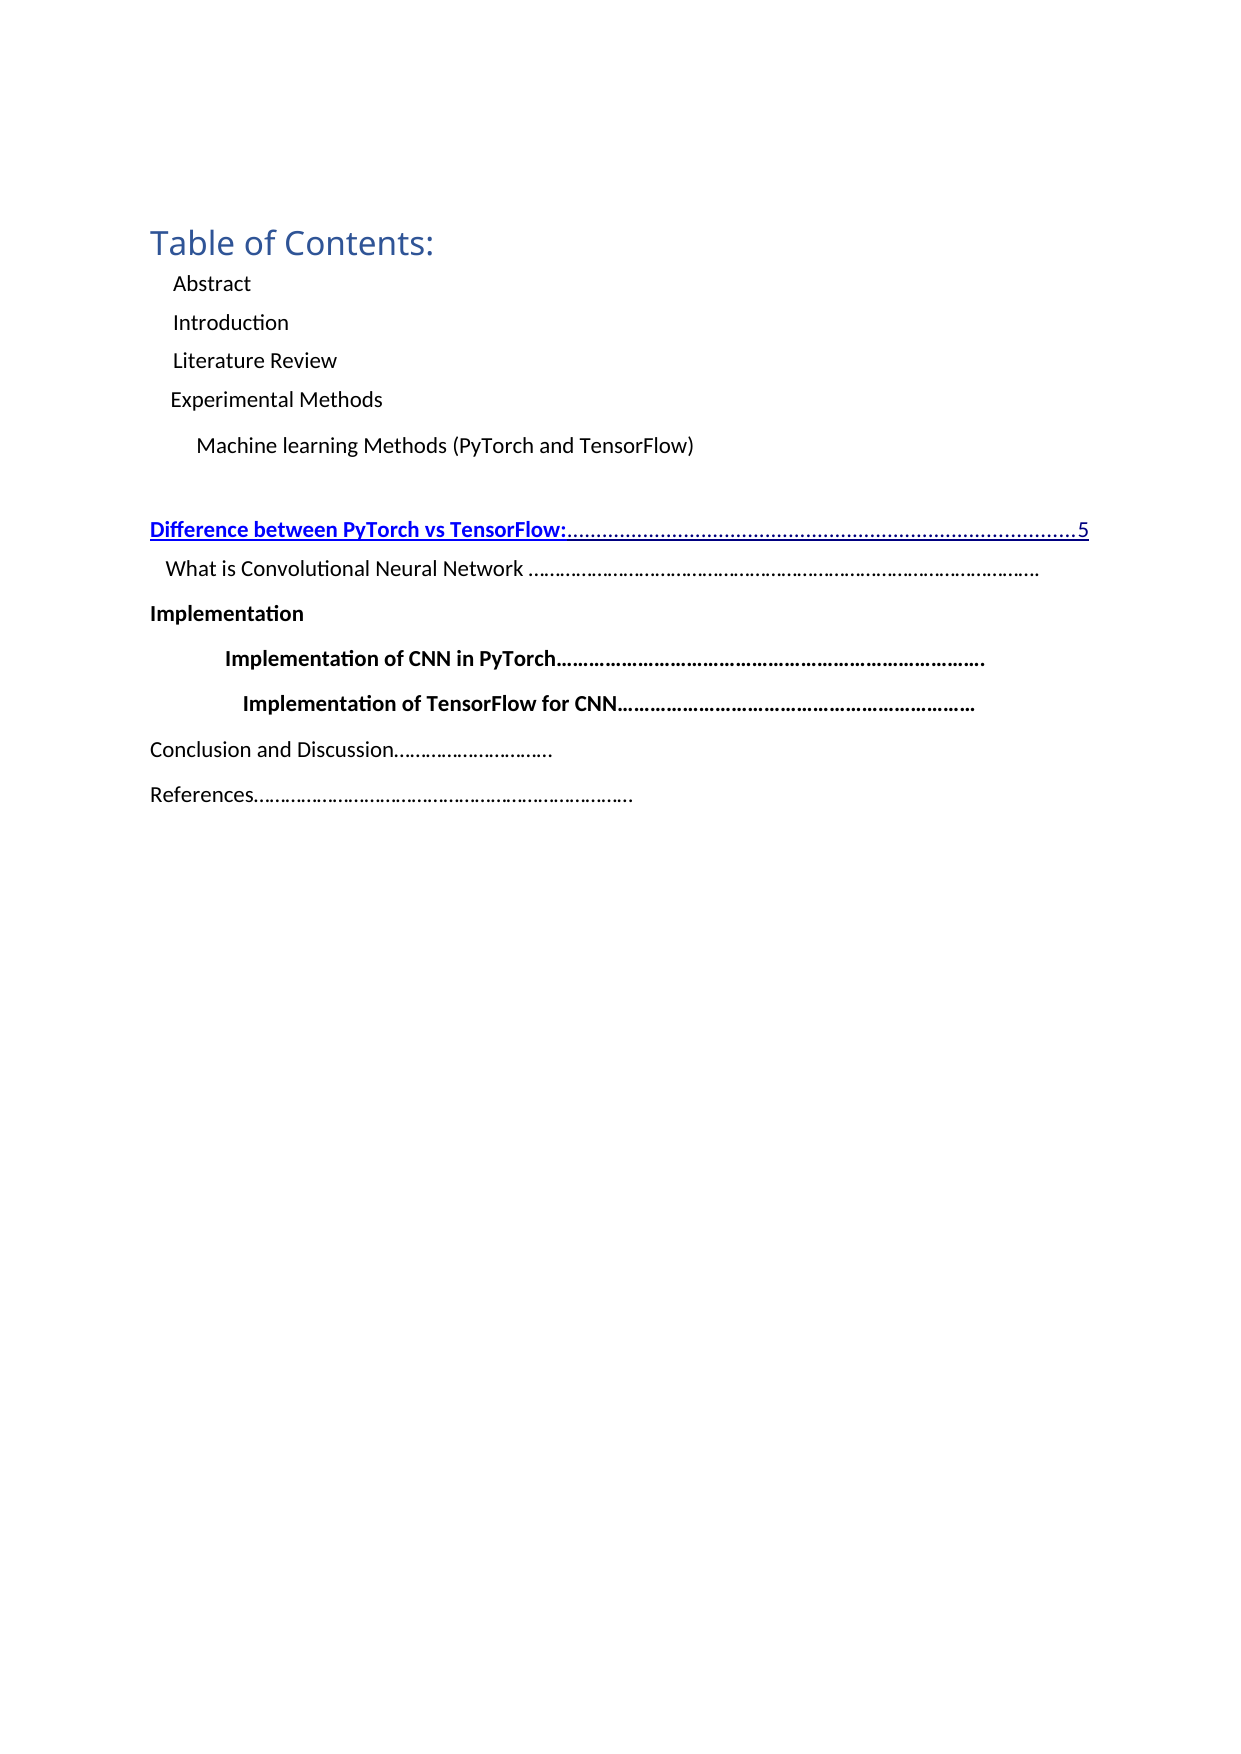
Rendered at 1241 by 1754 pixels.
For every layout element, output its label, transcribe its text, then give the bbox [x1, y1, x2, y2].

text Literature Review [173, 347, 1090, 375]
text Difference between PyTorch vs TensorFlow: 5 [150, 515, 1090, 543]
text Experimental Methods [150, 386, 1090, 414]
text Conclusion and Discussion………………………… [150, 735, 1090, 763]
text Implementation [150, 599, 1090, 627]
text Introduction [173, 308, 1090, 336]
text Machine learning Methods (PyTorch and TensorFlow) [150, 431, 1090, 459]
text Implementation of TensorFlow for CNN………………………………………………………… [150, 689, 1090, 718]
text Abstract [173, 269, 1090, 297]
text Implementation of CNN in PyTorch……………………………………………………………………. [150, 644, 1090, 672]
text What is Convolutional Neural Network ……………………………………………………………………………………. [150, 554, 1090, 582]
subtitle Table of Contents: [150, 220, 1090, 266]
text References……………………………………………………………… [150, 780, 1090, 808]
